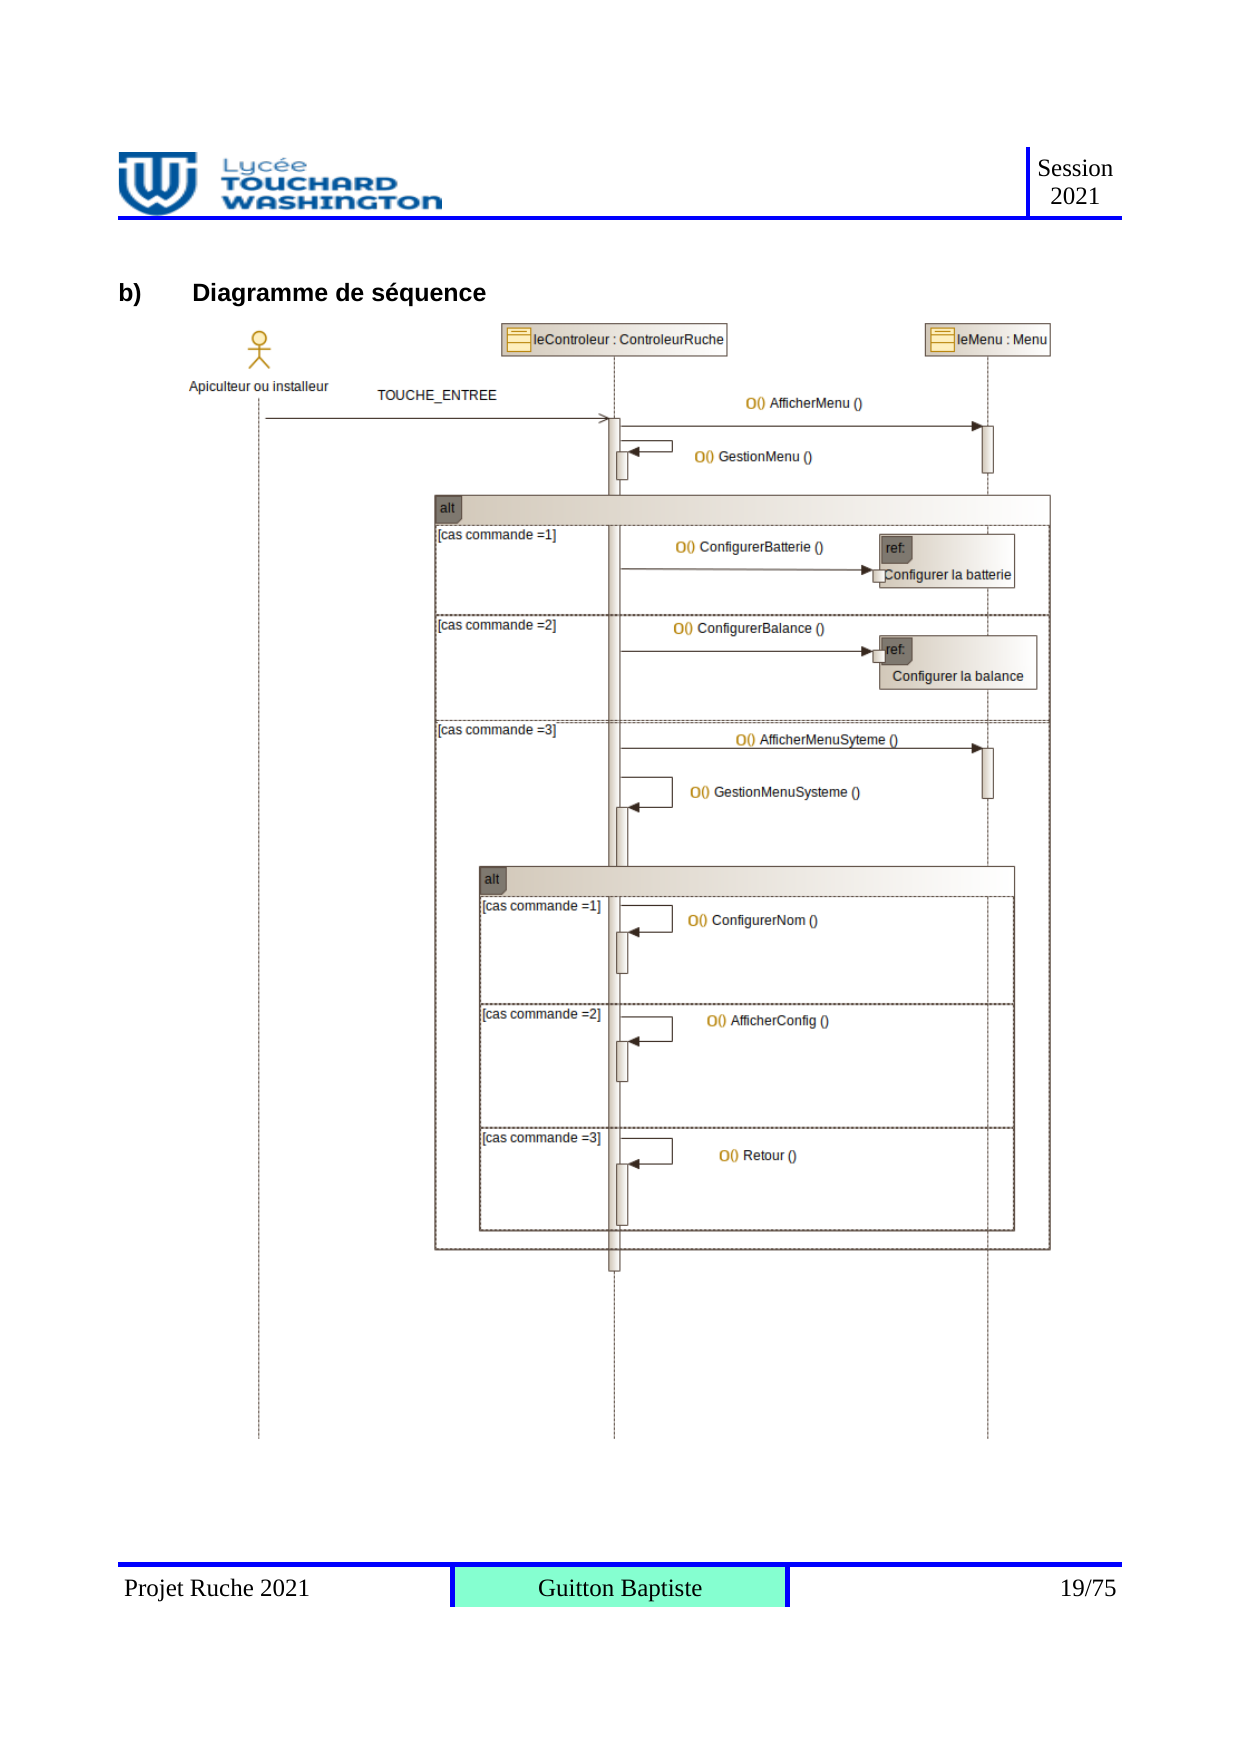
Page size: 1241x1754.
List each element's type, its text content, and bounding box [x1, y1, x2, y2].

picture [118, 152, 442, 216]
picture [178, 312, 1062, 1450]
subtitle Diagramme de séquence [118, 278, 1122, 307]
